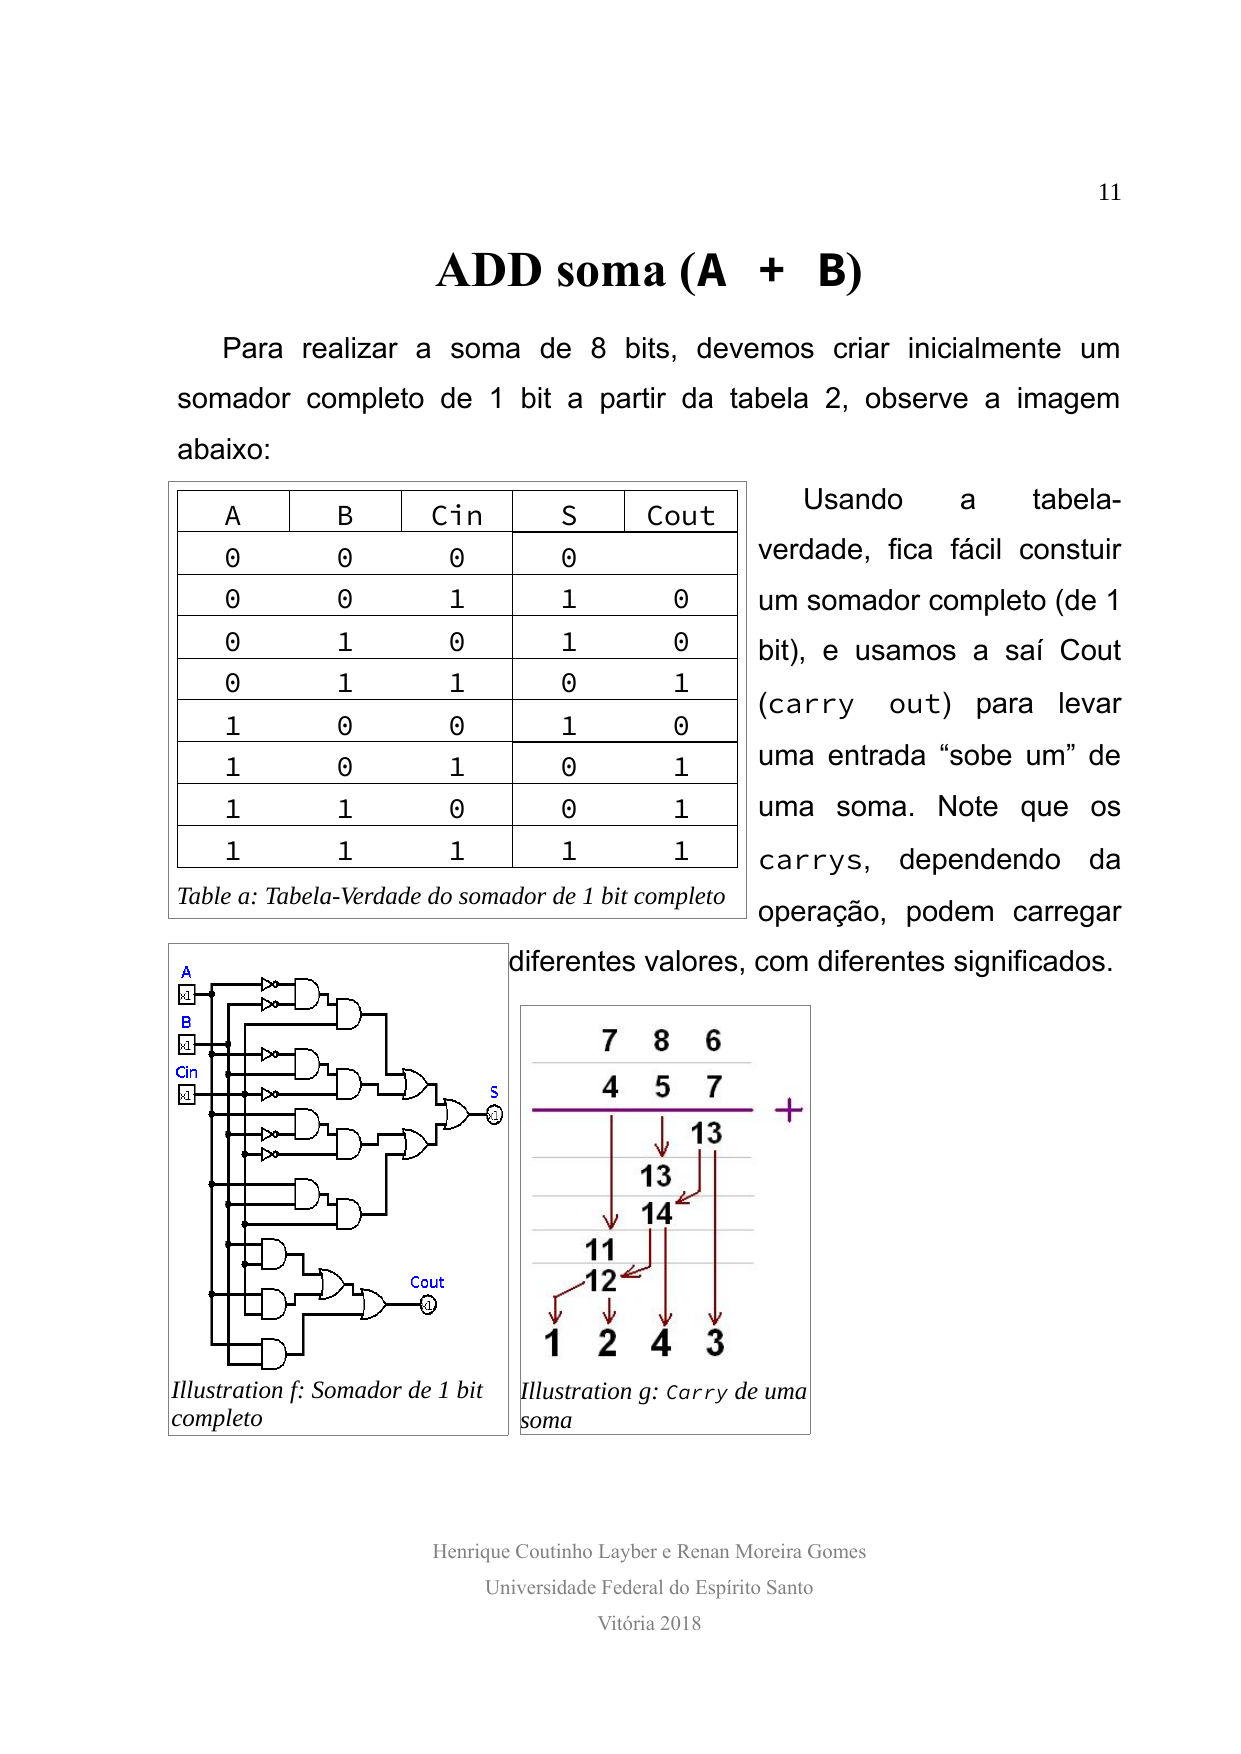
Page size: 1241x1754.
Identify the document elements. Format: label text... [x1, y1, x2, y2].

table_cell 0 [513, 659, 625, 699]
text Usando a tabela-verdade, fica fácil constuir um somador completo (de 1 bit), e usamos a saí Cout (carry out) para levar uma entrada “sobe um” de uma soma. Note que os carrys, dependendo da operação, podem carregar diferentes valores, com diferentes significados. [169, 482, 746, 918]
table_cell 1 [513, 575, 625, 615]
table_header B [290, 491, 401, 531]
table_cell 1 [289, 784, 401, 825]
text Table a: Tabela-Verdade do somador de 1 bit completo [177, 881, 737, 909]
text Illustration f: Somador de 1 bit completo [171, 1375, 505, 1432]
table_cell 0 [625, 575, 737, 615]
table_cell 0 [401, 700, 512, 741]
table_cell 1 [178, 784, 289, 825]
table_cell 1 [625, 743, 737, 783]
table_cell 1 [178, 700, 289, 741]
table_cell [625, 533, 737, 573]
table_header Cout [625, 491, 737, 531]
table_cell 1 [401, 742, 512, 783]
table_cell 0 [401, 616, 512, 657]
picture [171, 958, 506, 1375]
table_cell 1 [513, 700, 625, 741]
text Usando a tabela-verdade, fica fácil constuir um somador completo (de 1 bit), e usamos a saí Cout (carry out) para levar uma entrada “sobe um” de uma soma. Note que os carrys, dependendo da operação, podem carregar diferentes valores, com diferentes significados. [169, 944, 508, 1435]
table_cell 0 [178, 659, 289, 699]
table_cell 1 [401, 575, 512, 615]
table_cell 0 [289, 742, 401, 783]
table_header Cin [402, 491, 512, 531]
table_cell 1 [625, 826, 737, 867]
table_cell 0 [289, 532, 401, 573]
table_cell 0 [178, 532, 289, 573]
table_cell 0 [513, 743, 625, 783]
table_cell 0 [178, 616, 289, 657]
table_cell 1 [289, 659, 401, 699]
table_cell 0 [625, 616, 737, 657]
text Usando a tabela-verdade, fica fácil constuir um somador completo (de 1 bit), e usamos a saí Cout (carry out) para levar uma entrada “sobe um” de uma soma. Note que os carrys, dependendo da operação, podem carregar diferentes valores, com diferentes significados. [177, 482, 1122, 978]
table_cell 0 [513, 784, 625, 825]
table_cell 1 [289, 826, 401, 867]
picture [521, 1017, 810, 1376]
table_header S [513, 491, 624, 531]
table_cell 1 [625, 659, 737, 699]
text Illustration g: Carry de uma soma [521, 1376, 810, 1433]
table_cell 0 [289, 575, 401, 615]
table_cell 0 [513, 533, 625, 573]
table_cell 1 [513, 616, 625, 657]
text ADD soma (A + B) [177, 237, 1122, 300]
table_cell 0 [289, 700, 401, 741]
table_cell 1 [178, 742, 289, 783]
table_cell 1 [401, 659, 512, 699]
table_cell 1 [513, 826, 625, 867]
table_cell 0 [625, 700, 737, 741]
table_cell 1 [401, 826, 512, 867]
table_cell 0 [401, 532, 512, 573]
table_cell 0 [178, 575, 289, 615]
text Para realizar a soma de 8 bits, devemos criar inicialmente um somador completo de 1 bit a partir da tabela 2, observe a imagem abaixo: [177, 331, 1122, 465]
table_cell 1 [625, 784, 737, 825]
table_cell 1 [178, 826, 289, 867]
table_cell 0 [401, 784, 512, 825]
table_cell 1 [289, 616, 401, 657]
table_header A [178, 491, 289, 531]
